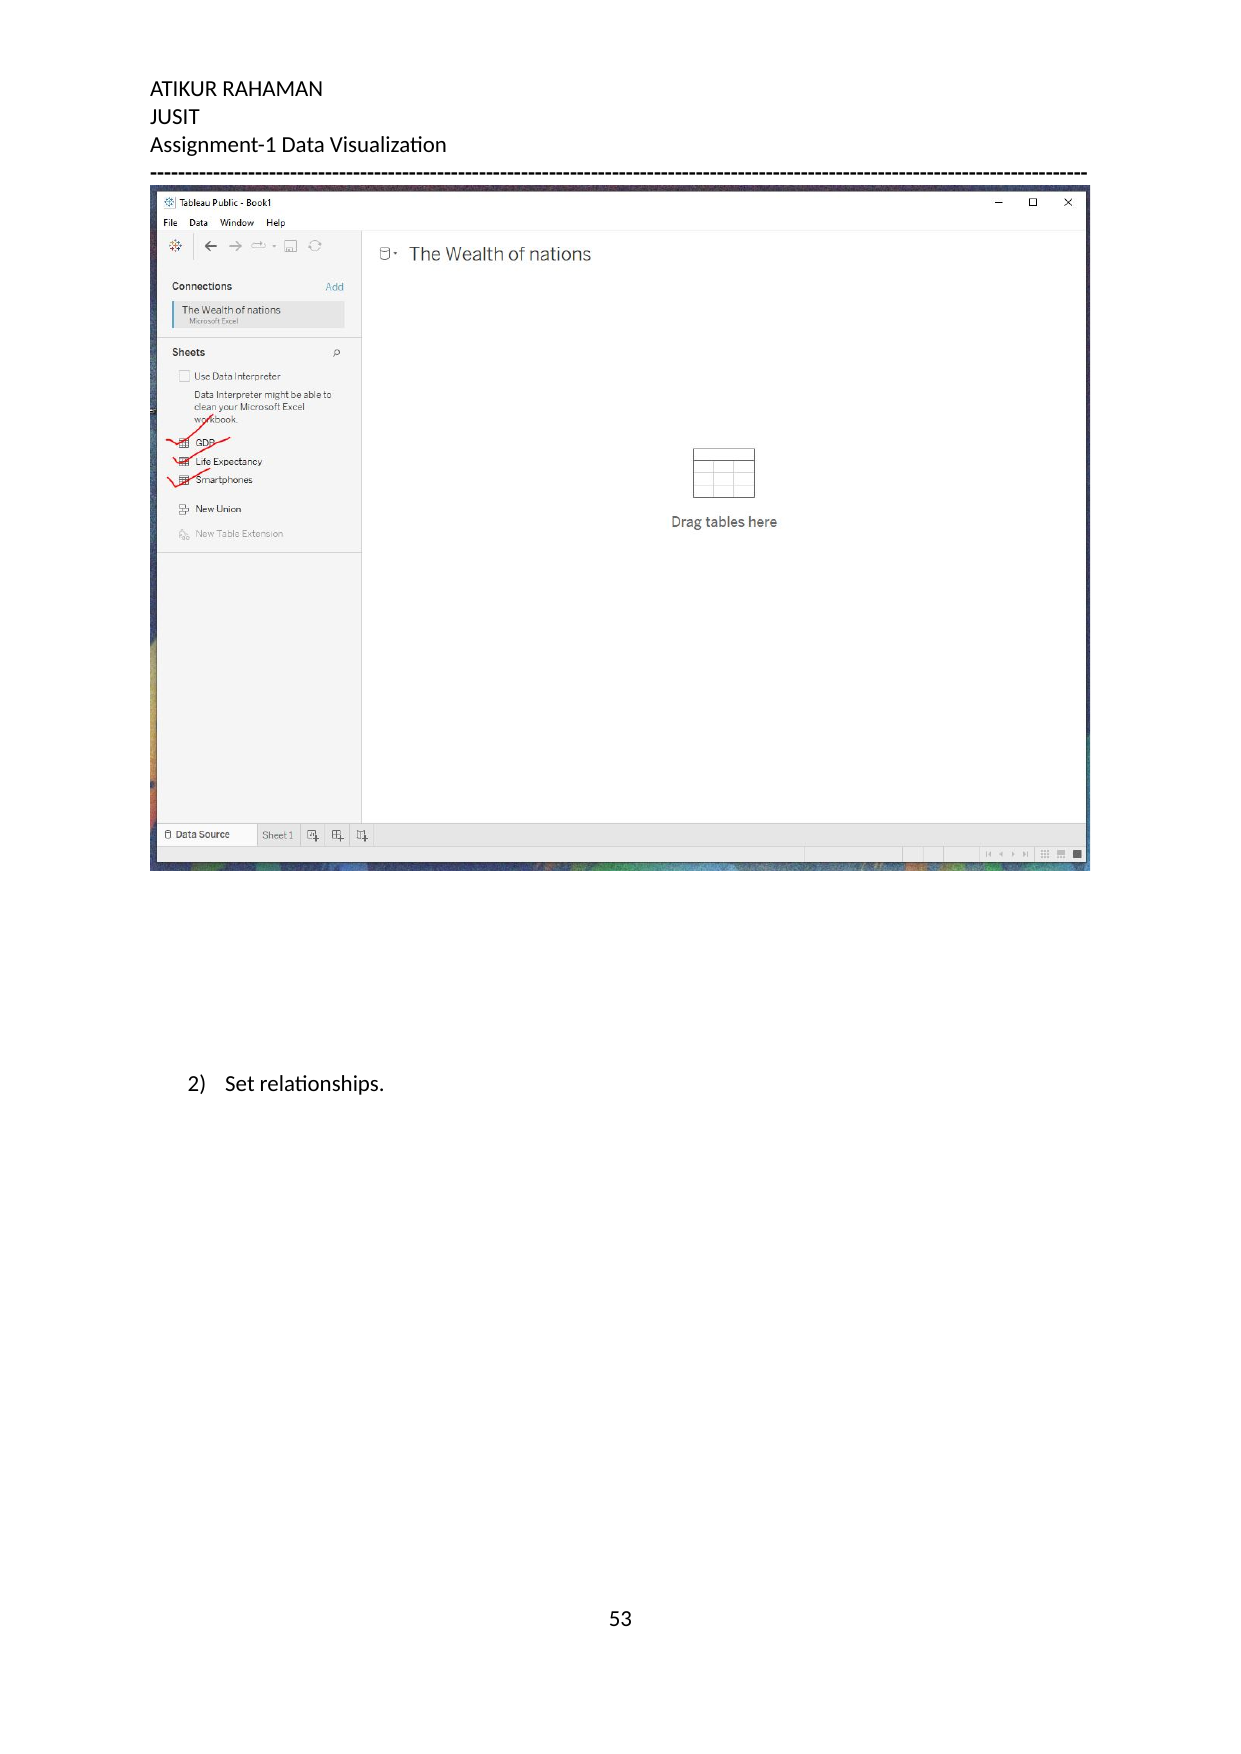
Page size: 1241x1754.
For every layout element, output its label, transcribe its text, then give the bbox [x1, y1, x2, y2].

list Set relationships. [187, 1069, 1090, 1097]
